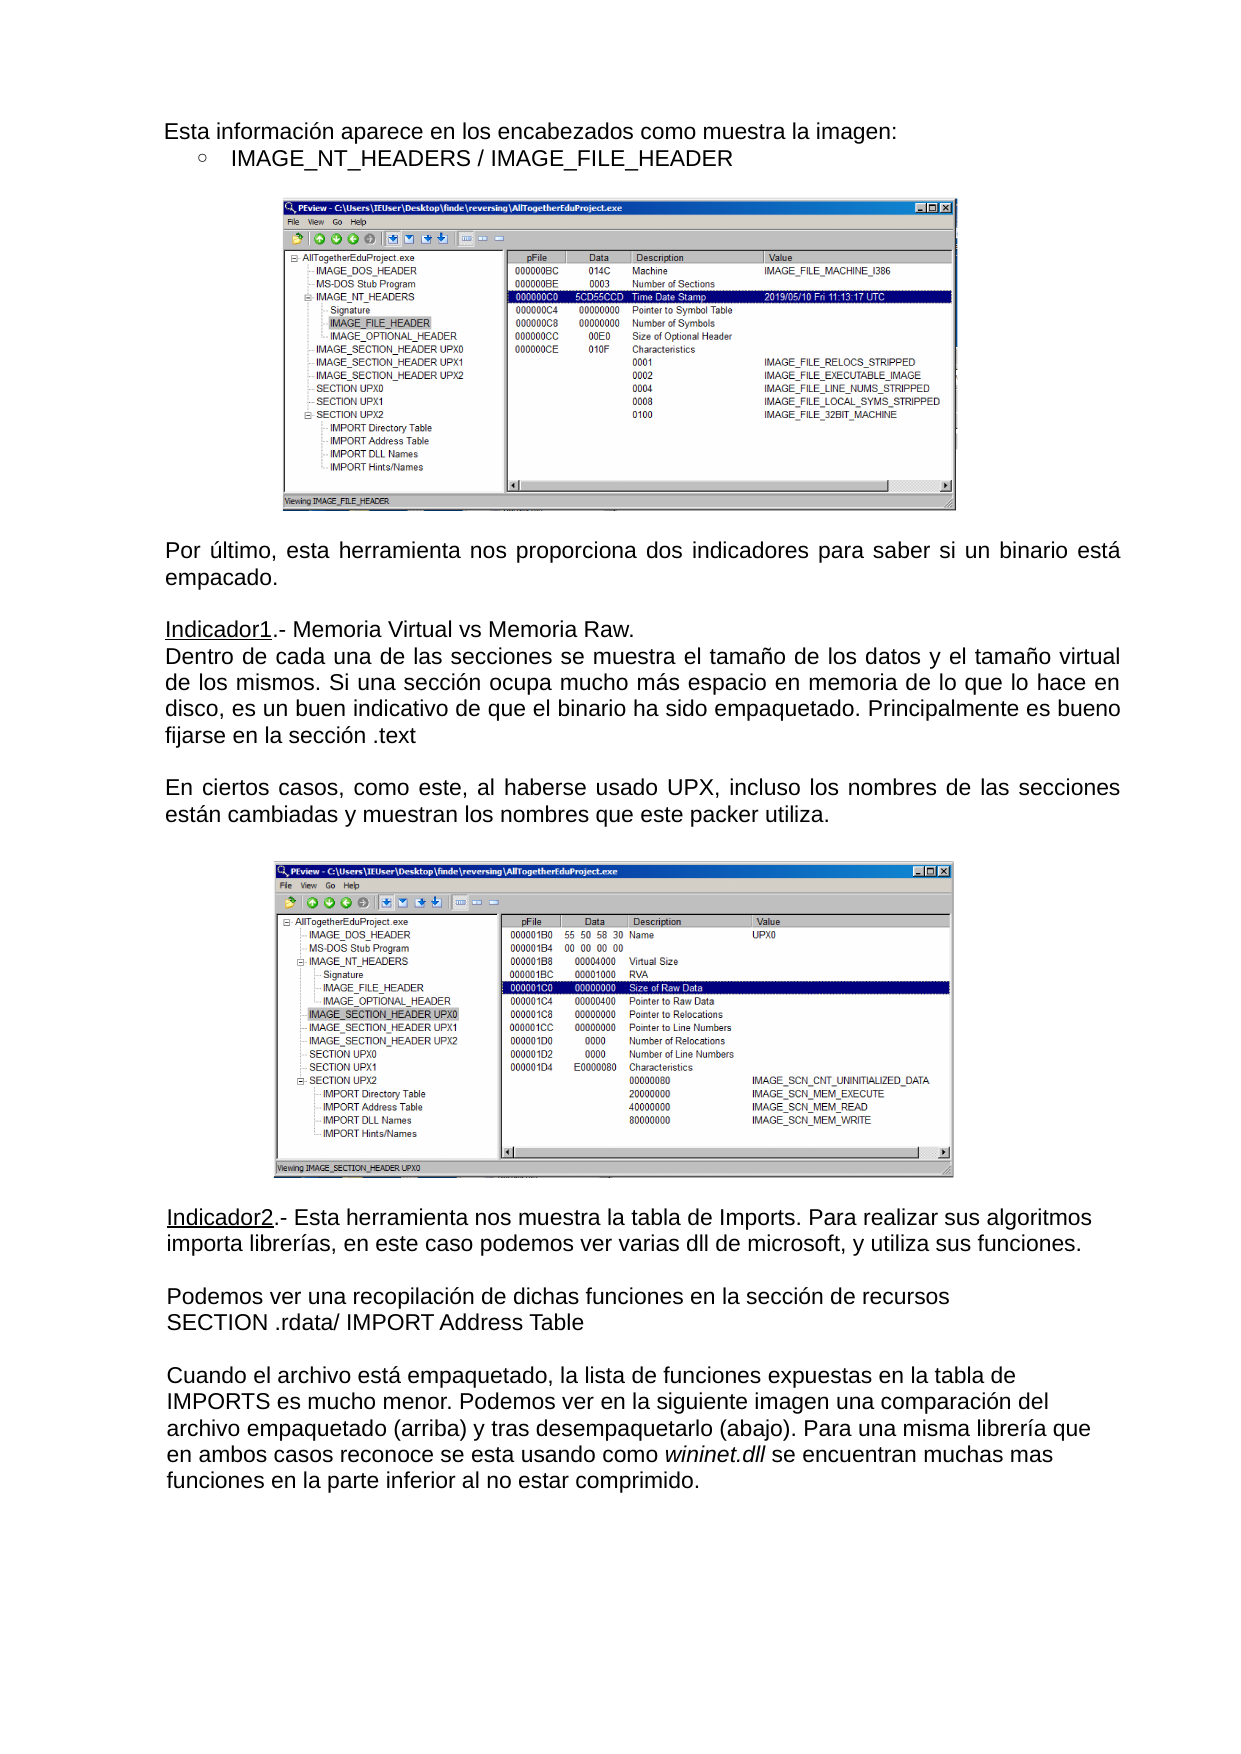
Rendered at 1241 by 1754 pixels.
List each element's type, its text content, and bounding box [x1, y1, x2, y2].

text Cuando el archivo está empaquetado, la lista de funciones expuestas en la tabla de IMPORTS es mucho menor. Podemos ver en la siguiente imagen una comparación del archivo empaquetado (arriba) y tras desempaquetarlo (abajo). Para una misma librería que en ambos casos reconoce se esta usando como wininet.dll se encuentran muchas mas funciones en la parte inferior al no estar comprimido. [166, 1362, 1122, 1494]
text Indicador1.- Memoria Virtual vs Memoria Raw. [165, 616, 1122, 643]
text Por último, esta herramienta nos proporciona dos indicadores para saber si un binario está empacado. [165, 537, 1122, 590]
text Dentro de cada una de las secciones se muestra el tamaño de los datos y el tamaño virtual de los mismos. Si una sección ocupa mucho más espacio en memoria de lo que lo hace en disco, es un buen indicativo de que el binario ha sido empaquetado. Principalmente es bueno fijarse en la sección .text [165, 643, 1122, 748]
picture [282, 197, 958, 511]
picture [273, 861, 954, 1178]
text Esta información aparece en los encabezados como muestra la imagen: [164, 118, 1122, 144]
text Indicador2.- Esta herramienta nos muestra la tabla de Imports. Para realizar sus algoritmos importa librerías, en este caso podemos ver varias dll de microsoft, y utiliza sus funciones. [166, 1204, 1122, 1256]
text En ciertos casos, como este, al haberse usado UPX, incluso los nombres de las secciones están cambiadas y muestran los nombres que este packer utiliza. [165, 774, 1122, 827]
text Podemos ver una recopilación de dichas funciones en la sección de recursos SECTION .rdata/ IMPORT Address Table [166, 1283, 1122, 1336]
list IMAGE_NT_HEADERS / IMAGE_FILE_HEADER [193, 144, 1122, 171]
